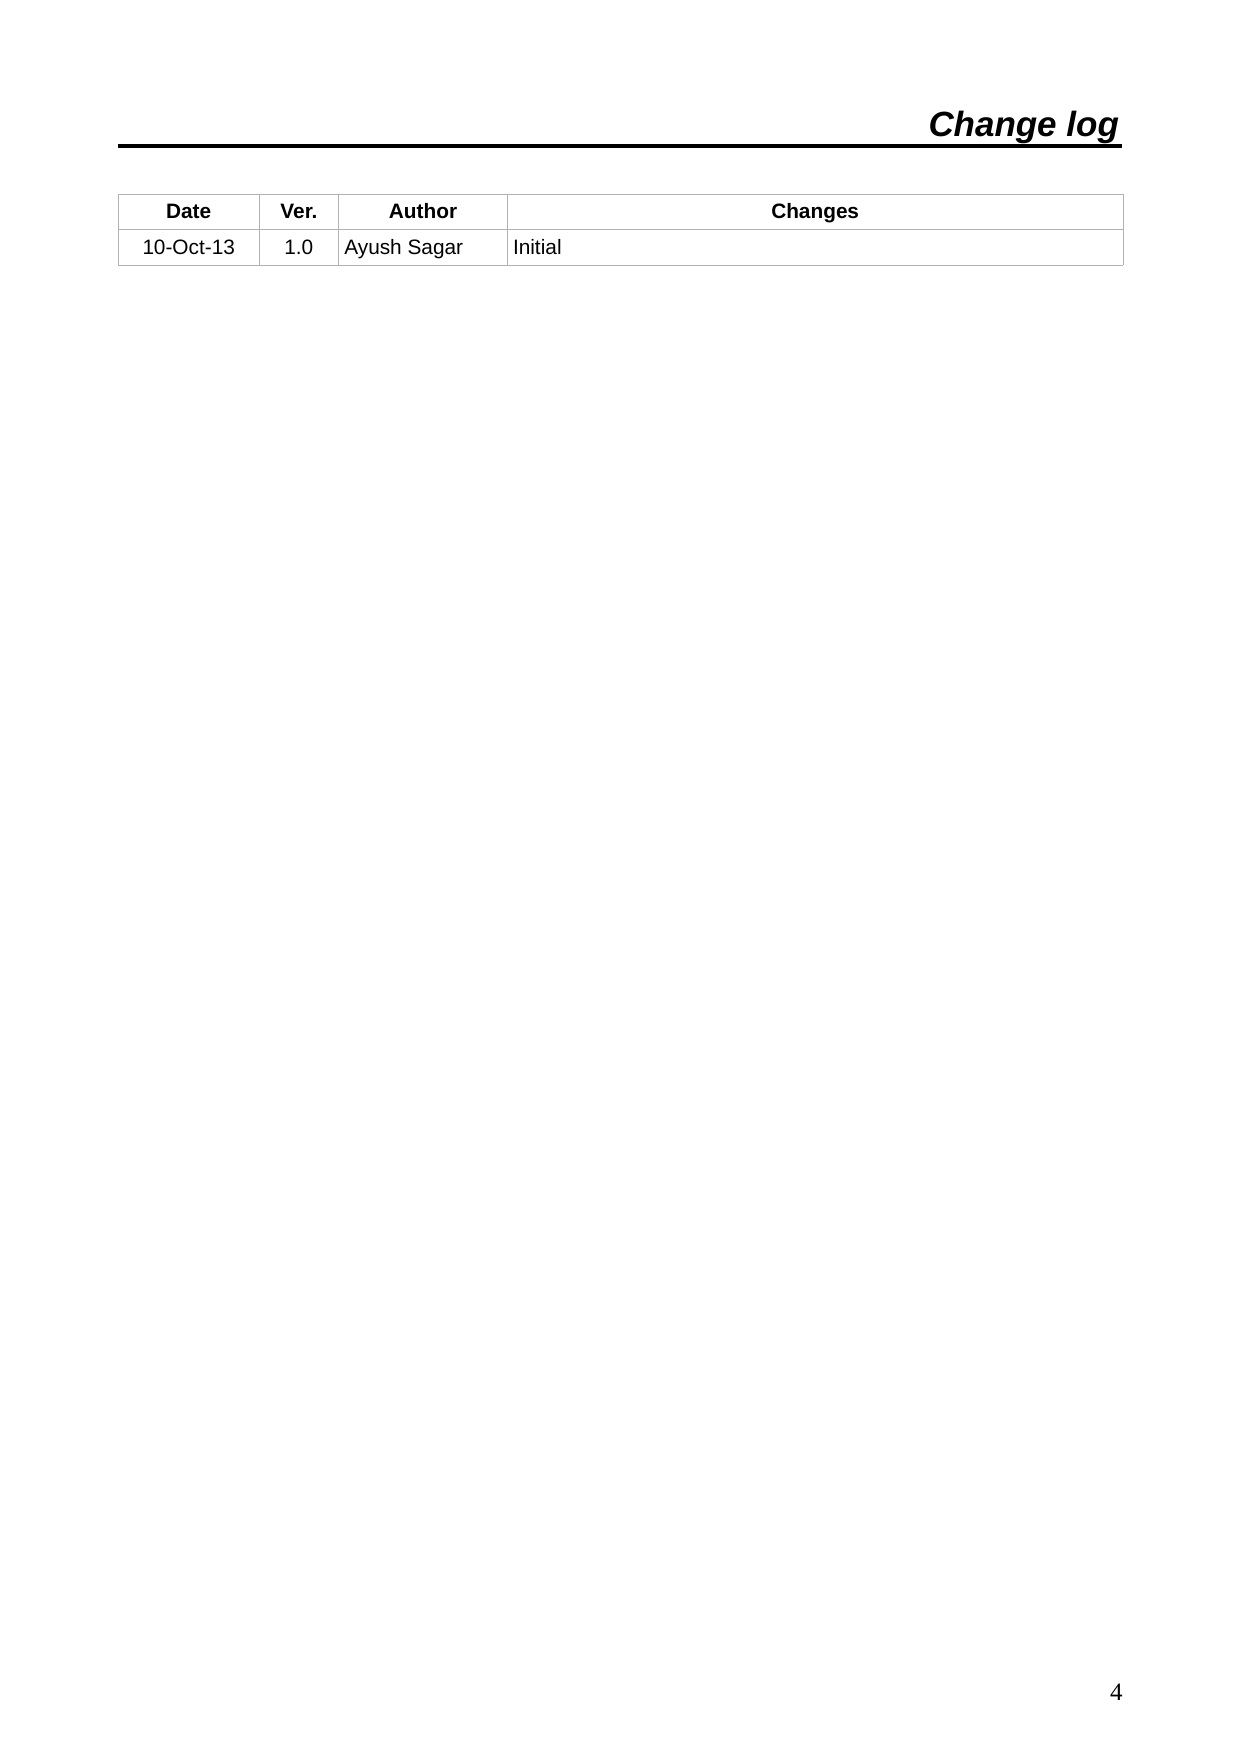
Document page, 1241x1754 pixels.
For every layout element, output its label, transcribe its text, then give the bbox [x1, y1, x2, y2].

table_header Date [119, 195, 259, 229]
table_cell 10-Oct-13 [119, 230, 259, 264]
table_cell Ayush Sagar [339, 230, 507, 264]
subtitle Change log [118, 104, 1122, 144]
table_cell 1.0 [260, 230, 338, 264]
table_header Changes [508, 195, 1123, 229]
table_header Author [339, 195, 507, 229]
table_cell Initial [508, 230, 1123, 264]
table_header Ver. [260, 195, 338, 229]
